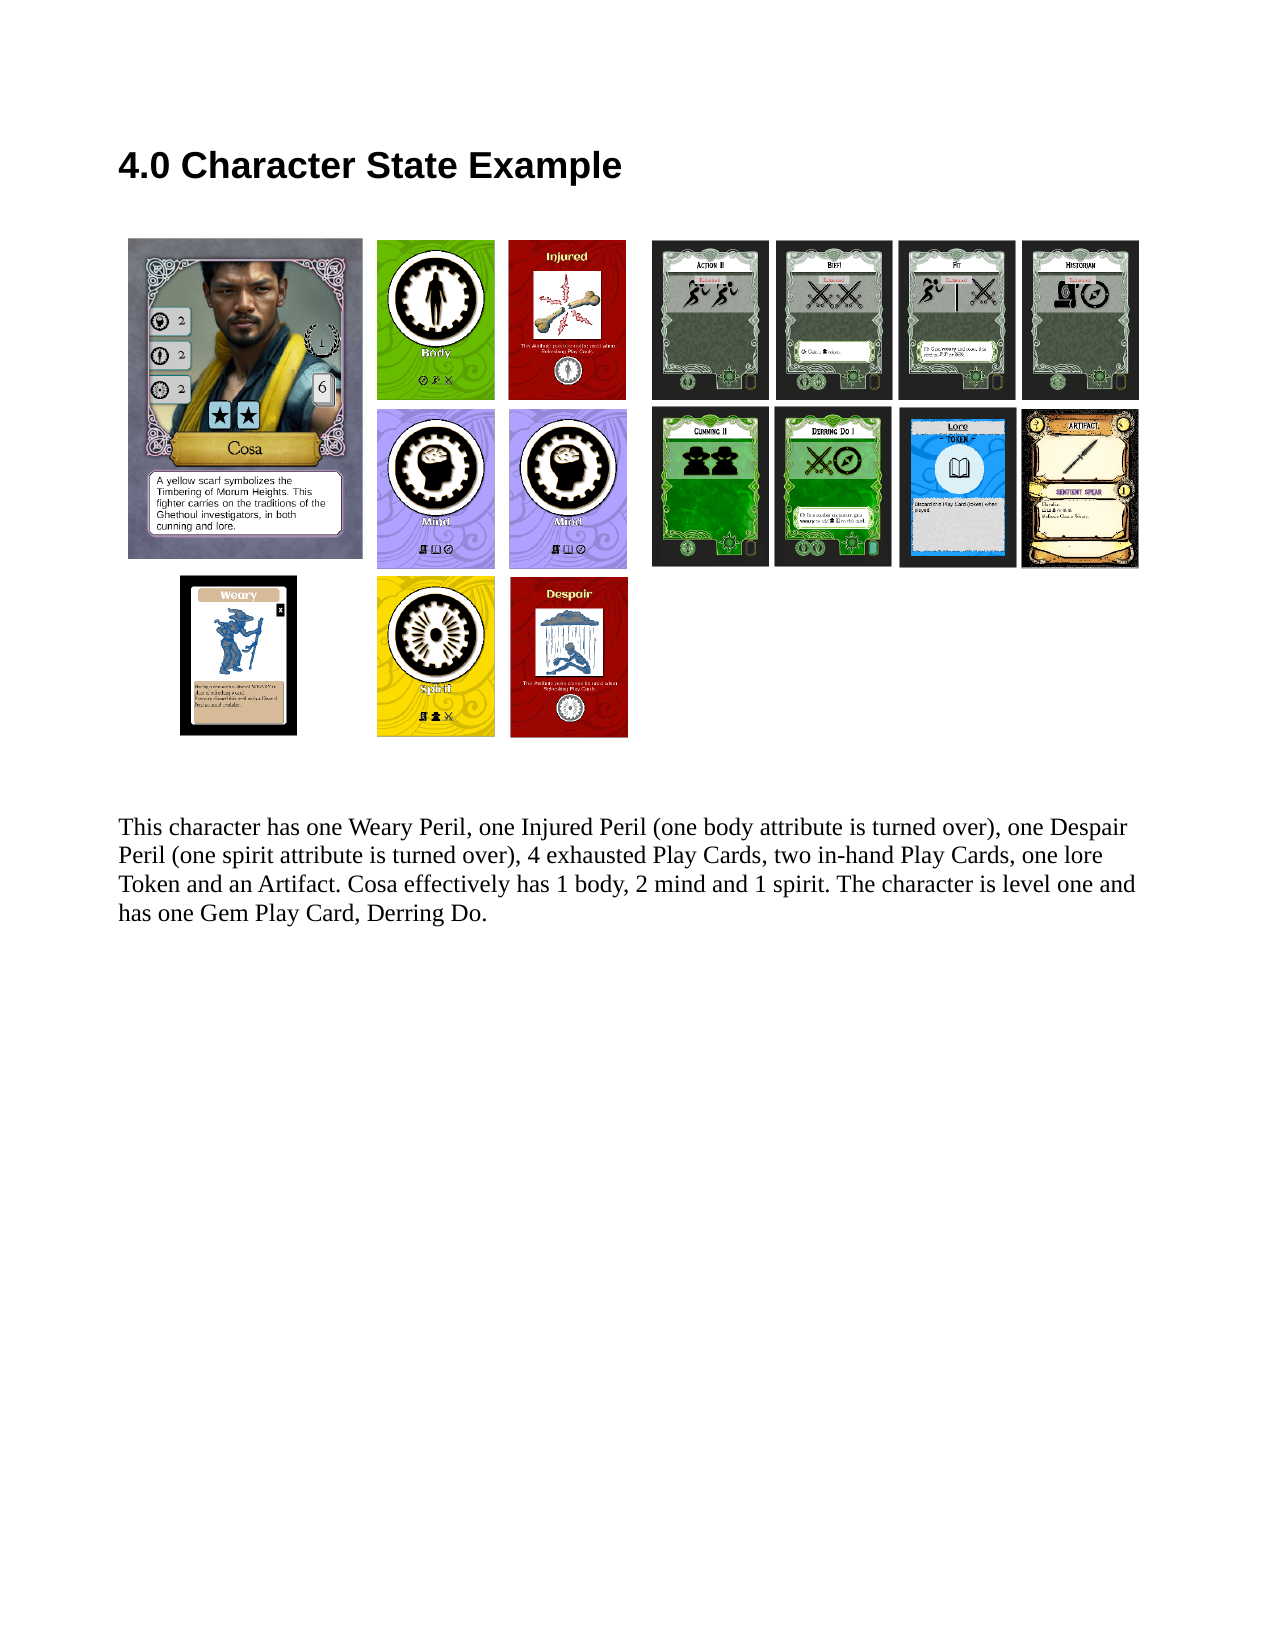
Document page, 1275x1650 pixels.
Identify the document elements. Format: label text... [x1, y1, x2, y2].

picture [118, 227, 1157, 784]
subtitle 4.0 Character State Example [118, 143, 1157, 186]
text This character has one Weary Peril, one Injured Peril (one body attribute is turned over), one Despair Peril (one spirit attribute is turned over), 4 exhausted Play Cards, two in-hand Play Cards, one lore Token and an Artifact. Cosa effectively has 1 body, 2 mind and 1 spirit. The character is level one and has one Gem Play Card, Derring Do. [118, 812, 1157, 927]
